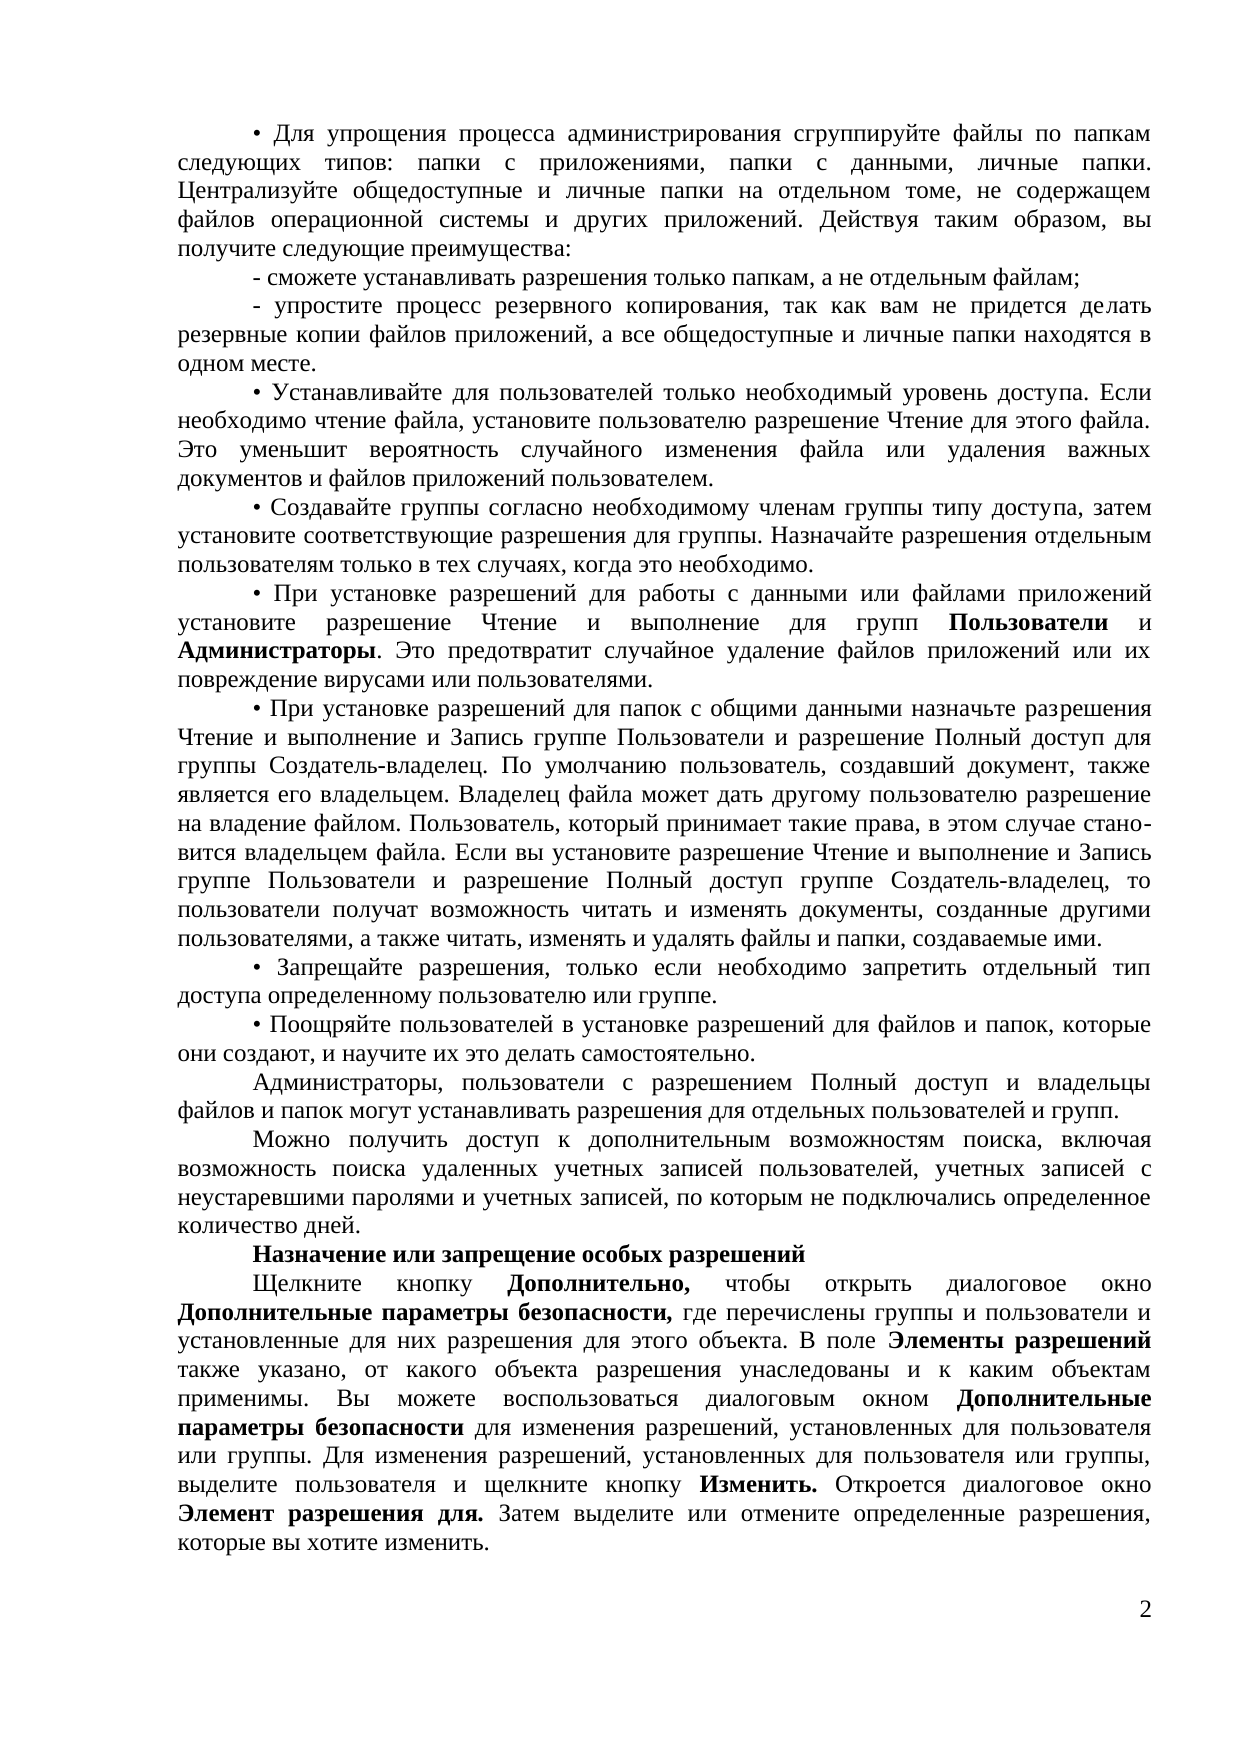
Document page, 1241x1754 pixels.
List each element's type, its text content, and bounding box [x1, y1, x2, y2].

text - упростите процесс резервного копирования, так как вам не придется де­лать резервные копии файлов приложений, а все общедоступные и лич­ные папки находятся в одном месте. [177, 291, 1152, 377]
text Можно получить доступ к дополнительным воз­можностям поиска, включая возможность поиска уда­ленных учетных записей пользователей, учетных за­писей с неустаревшими паролями и учетных записей, по которым не подключались определенное количест­во дней. [177, 1124, 1152, 1239]
text • Поощряйте пользователей в установке разрешений для файлов и папок, которые они создают, и научите их это делать самостоятельно. [177, 1009, 1152, 1067]
text • Запрещайте разрешения, только если необходимо запретить отдельный тип доступа определенному пользователю или группе. [177, 952, 1152, 1009]
text • Создавайте группы согласно необходимому членам группы типу досту­па, затем установите соответствующие разрешения для группы. Назначай­те разрешения отдельным пользователям только в тех случаях, когда это необходимо. [177, 492, 1152, 578]
text • При установке разрешений для папок с общими данными назначьте раз­решения Чтение и выполнение и Запись группе Пользователи и разре­шение Полный доступ для группы Создатель-владелец. По умолчанию пользователь, создавший документ, также является его владельцем. Владе­лец файла может дать другому пользователю разрешение на владение фай­лом. Пользователь, который принимает такие права, в этом случае стано­вится владельцем файла. Если вы установите разрешение Чтение и вы­полнение и Запись группе Пользователи и разрешение Полный доступ группе Создатель-владелец, то пользователи получат возможность читать и изменять документы, созданные другими пользователями, а также чи­тать, изменять и удалять файлы и папки, создаваемые ими. [177, 693, 1152, 952]
text Щелкните кнопку Дополнительно, чтобы открыть диалоговое окно Дополнительные параметры безопасности, где перечисле­ны группы и пользователи и установленные для них разрешения для этого объекта. В поле Элементы разрешений также указано, от какого объекта разрешения унаследованы и к каким объектам применимы. Вы можете воспользоваться диалоговым окном Дополнительные параметры безо­пасности для изменения разрешений, установленных для пользователя или группы. Для изменения разрешений, установленных для пользователя или группы, выделите пользователя и щелкните кнопку Изменить. Откроется диалоговое окно Элемент разрешения для. Затем выделите или отмените определенные разрешения, которые вы хотите изменить. [177, 1268, 1152, 1556]
text Назначение или запрещение особых разрешений [177, 1239, 1152, 1268]
text • При установке разрешений для работы с данными или файлами прило­жений установите разрешение Чтение и выполнение для групп Пользо­ватели и Администраторы. Это предотвратит случайное удаление файлов приложений или их повреждение вирусами или пользователями. [177, 578, 1152, 693]
text • Устанавливайте для пользователей только необходимый уровень досту­па. Если необходимо чтение файла, установите пользователю разрешение Чтение для этого файла. Это уменьшит вероятность случайного изменения файла или удаления важных документов и файлов приложений пользова­телем. [177, 377, 1152, 492]
text Администраторы, пользователи с разрешением Полный доступ и владельцы файлов и папок могут устанавливать разрешения для отдельных пользователей и групп. [177, 1067, 1152, 1124]
text • Для упрощения процесса администрирования сгруппируйте файлы по папкам следующих типов: папки с приложениями, папки с данными, лич­ные папки. Централизуйте общедоступные и личные папки на отдельном томе, не содержащем файлов операционной системы и других приложе­ний. Действуя таким образом, вы получите следующие преимущества: [177, 118, 1152, 262]
text - сможете устанавливать разрешения только папкам, а не отдельным фай­лам; [177, 262, 1152, 291]
